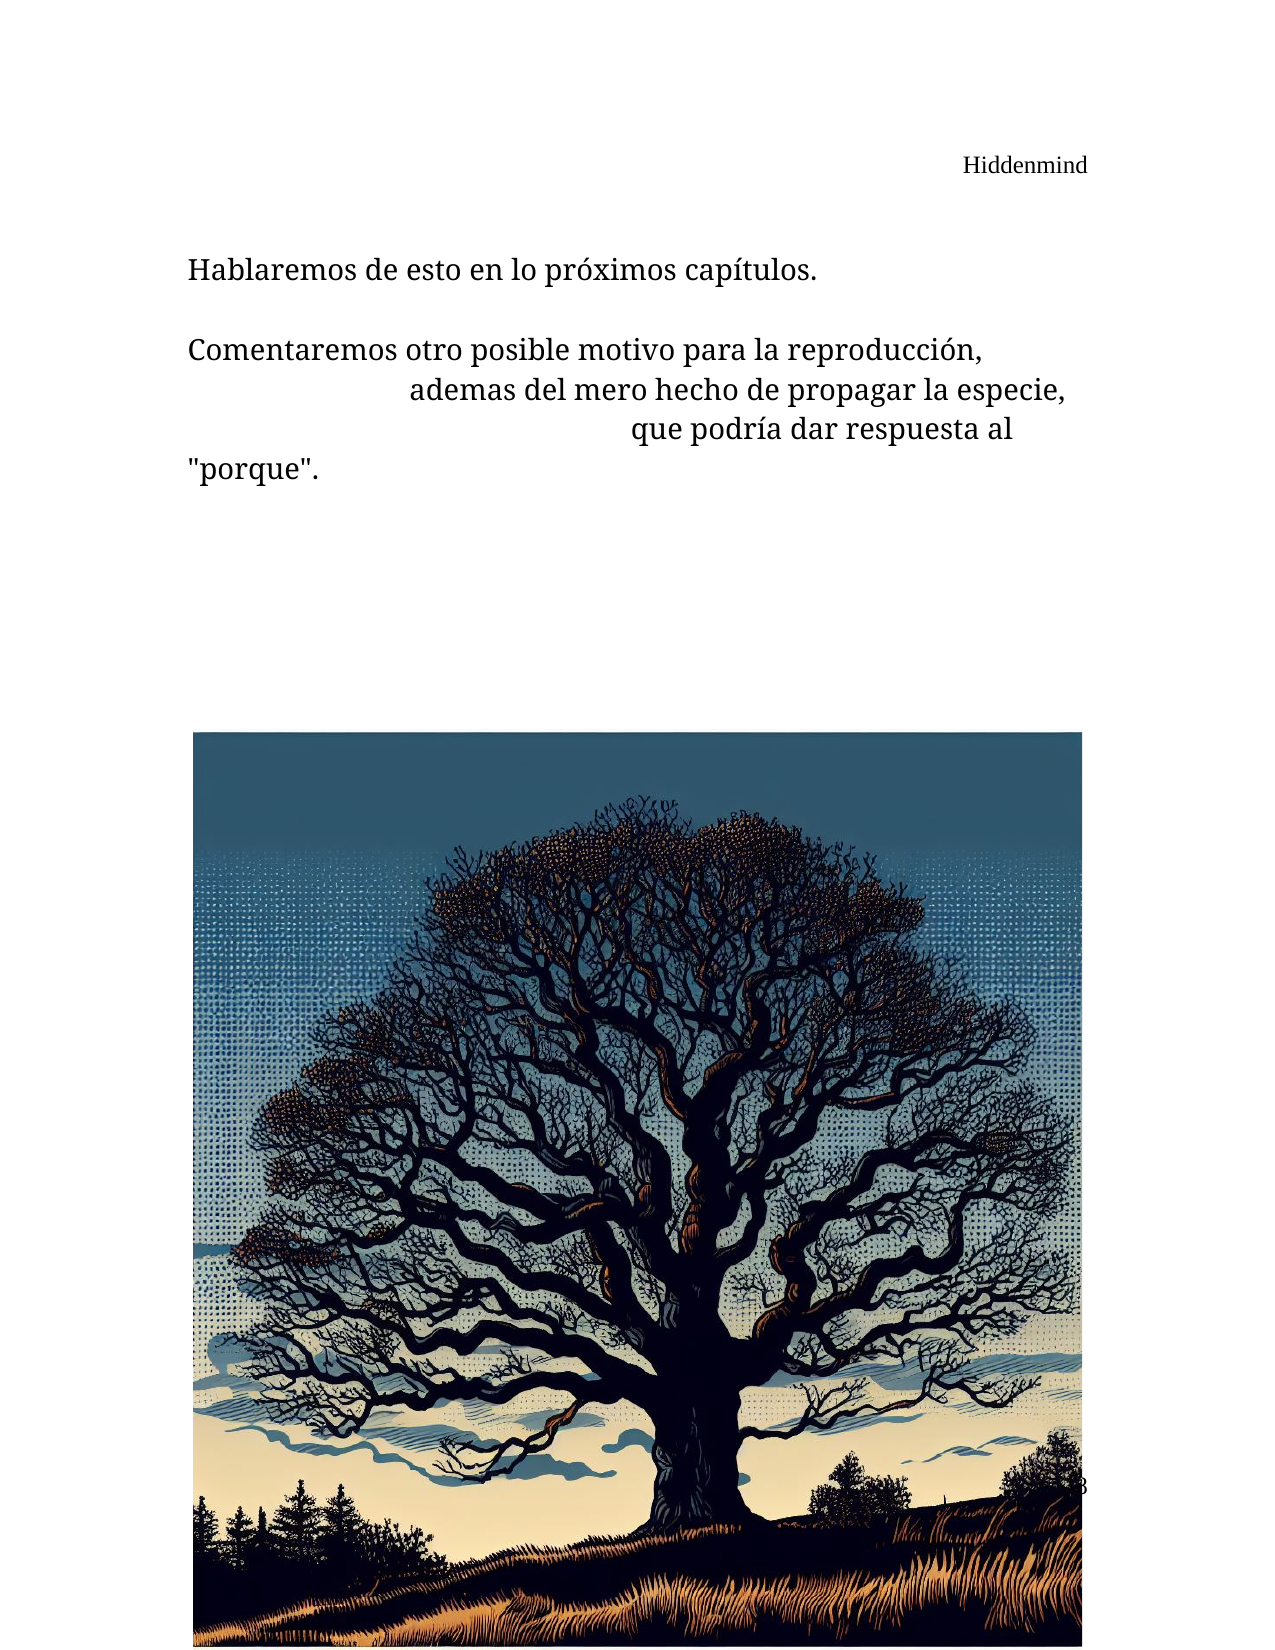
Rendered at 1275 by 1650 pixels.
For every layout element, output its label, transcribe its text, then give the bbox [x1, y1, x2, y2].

text Hablaremos de esto en lo próximos capítulos. [187, 250, 1087, 289]
text que podría dar respuesta al "porque". [187, 408, 1087, 488]
picture [193, 729, 1083, 1650]
text Comentaremos otro posible motivo para la reproducción, [187, 329, 1087, 369]
text ademas del mero hecho de propagar la especie, [187, 369, 1087, 408]
